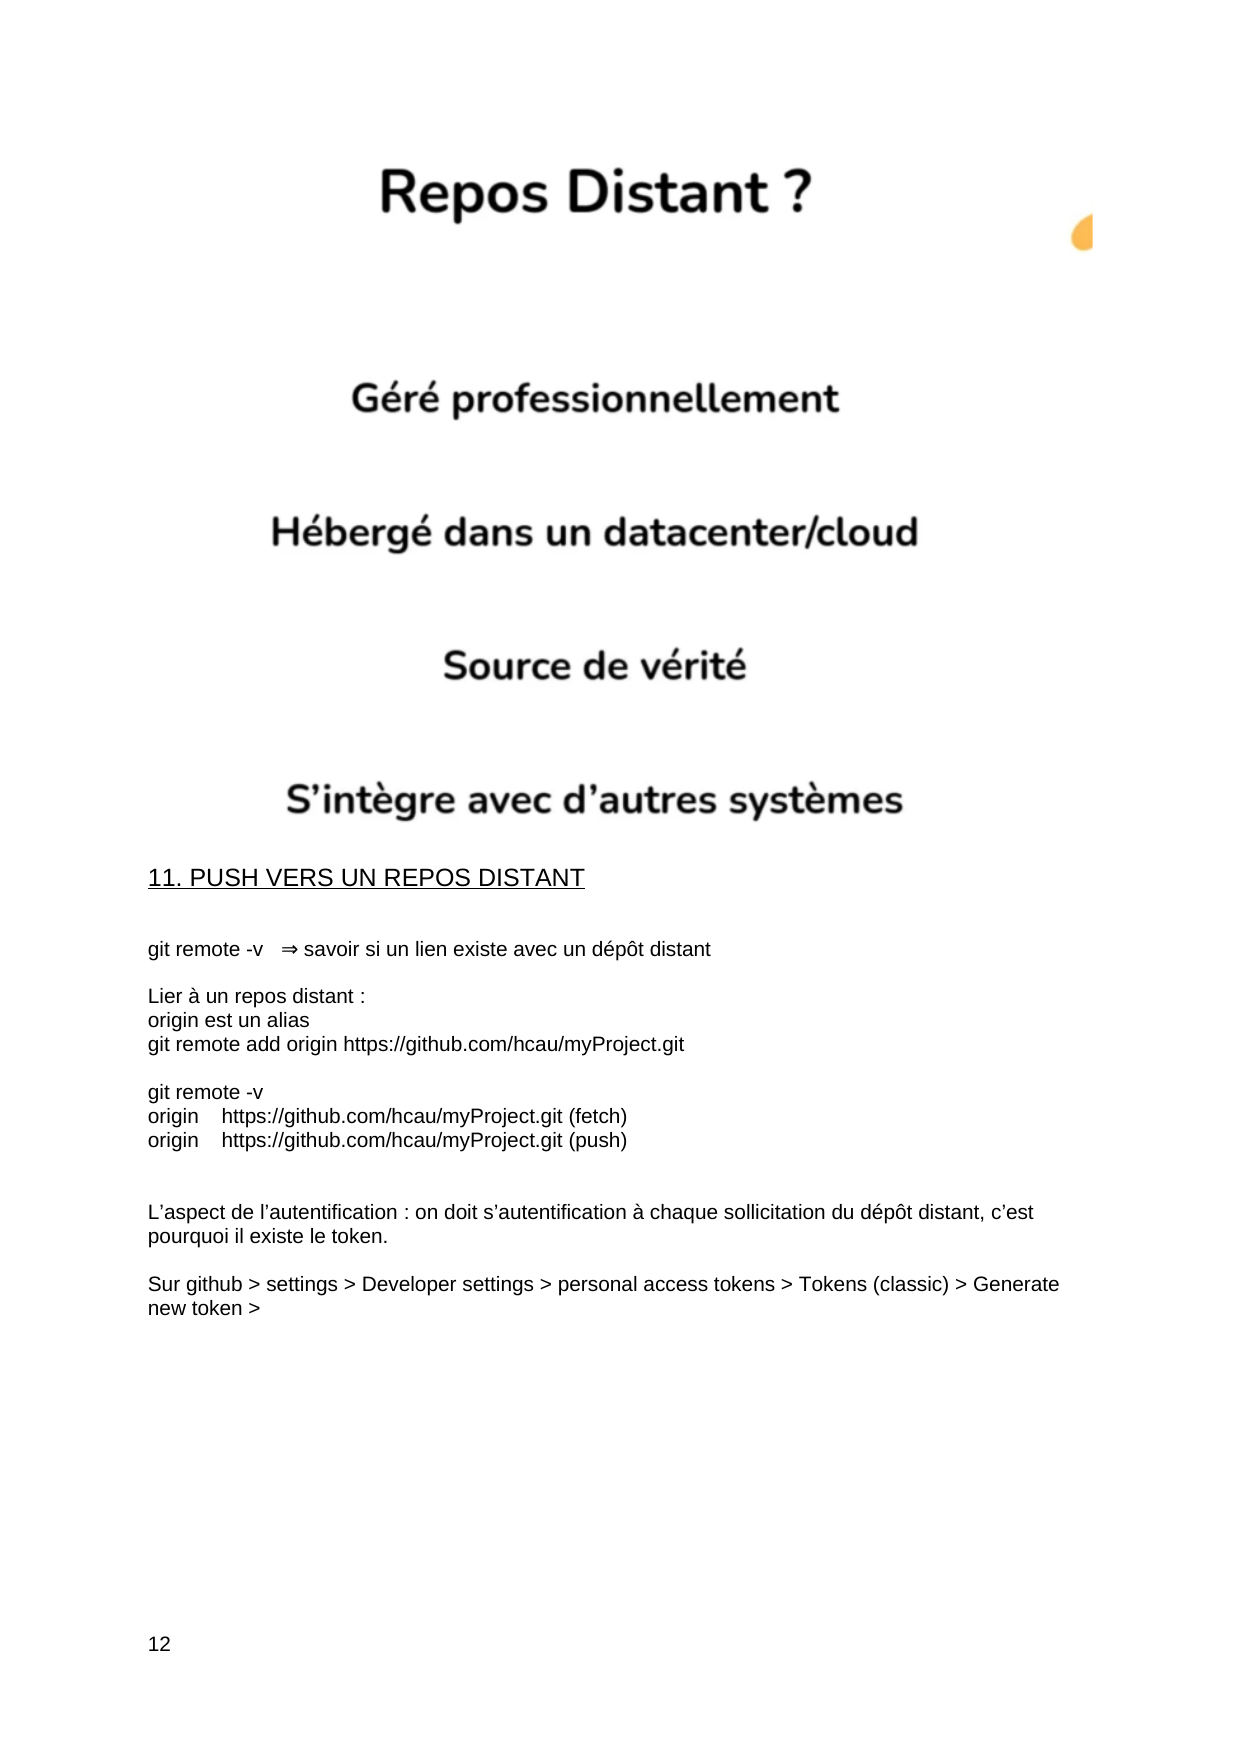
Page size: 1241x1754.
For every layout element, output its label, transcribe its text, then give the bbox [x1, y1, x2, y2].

text Sur github > settings > Developer settings > personal access tokens > Tokens (classic) > Generate new token > [148, 1272, 1093, 1320]
text L’aspect de l’autentification : on doit s’autentification à chaque sollicitation du dépôt distant, c’est pourquoi il existe le token. [148, 1200, 1093, 1248]
subtitle 11. Push vers un Repos Distant [148, 863, 1093, 892]
text origin est un alias [148, 1008, 1093, 1032]
text origin https://github.com/hcau/myProject.git (push) [148, 1128, 1093, 1152]
text Lier à un repos distant : [148, 984, 1093, 1008]
text origin https://github.com/hcau/myProject.git (fetch) [148, 1104, 1093, 1128]
text git remote -v ⇒ savoir si un lien existe avec un dépôt distant [148, 936, 1093, 960]
picture [147, 147, 1093, 863]
text git remote -v [148, 1080, 1093, 1104]
text git remote add origin https://github.com/hcau/myProject.git [148, 1032, 1093, 1056]
